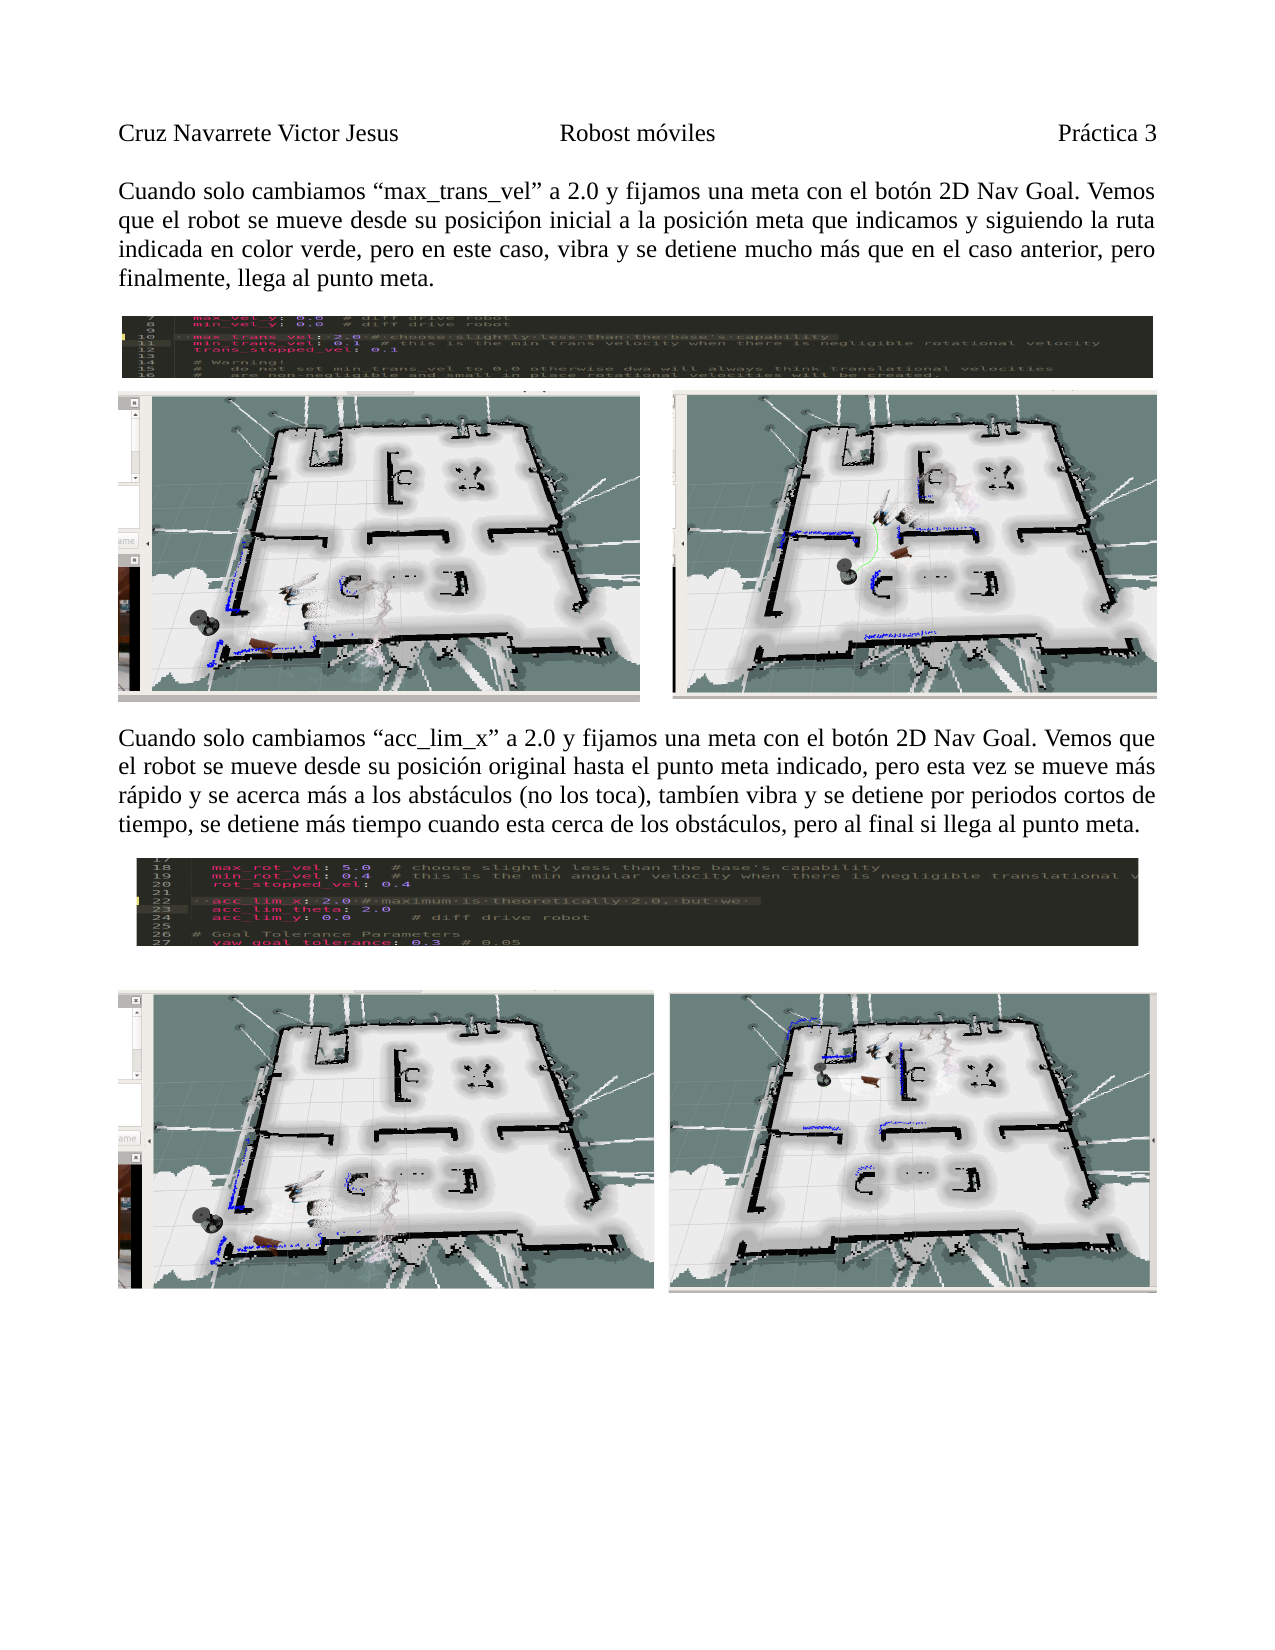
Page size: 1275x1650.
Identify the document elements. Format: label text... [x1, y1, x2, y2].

picture [149, 391, 640, 702]
picture [147, 990, 655, 1289]
text Cuando solo cambiamos “acc_lim_x” a 2.0 y fijamos una meta con el botón 2D Nav Goal. Vemos que el robot se mueve desde su posición original hasta el punto meta indicado, pero esta vez se mueve más rápido y se acerca más a los abstáculos (no los toca), tambíen vibra y se detiene por periodos cortos de tiempo, se detiene más tiempo cuando esta cerca de los obstáculos, pero al final si llega al punto meta. [118, 694, 1157, 838]
picture [767, 992, 1157, 1293]
text Cuando solo cambiamos “max_trans_vel” a 2.0 y fijamos una meta con el botón 2D Nav Goal. Vemos que el robot se mueve desde su posiciṕon inicial a la posición meta que indicamos y siguiendo la ruta indicada en color verde, pero en este caso, vibra y se detiene mucho más que en el caso anterior, pero finalmente, llega al punto meta. [118, 176, 1157, 291]
picture [136, 858, 1139, 946]
picture [122, 316, 1153, 378]
picture [740, 390, 1157, 699]
